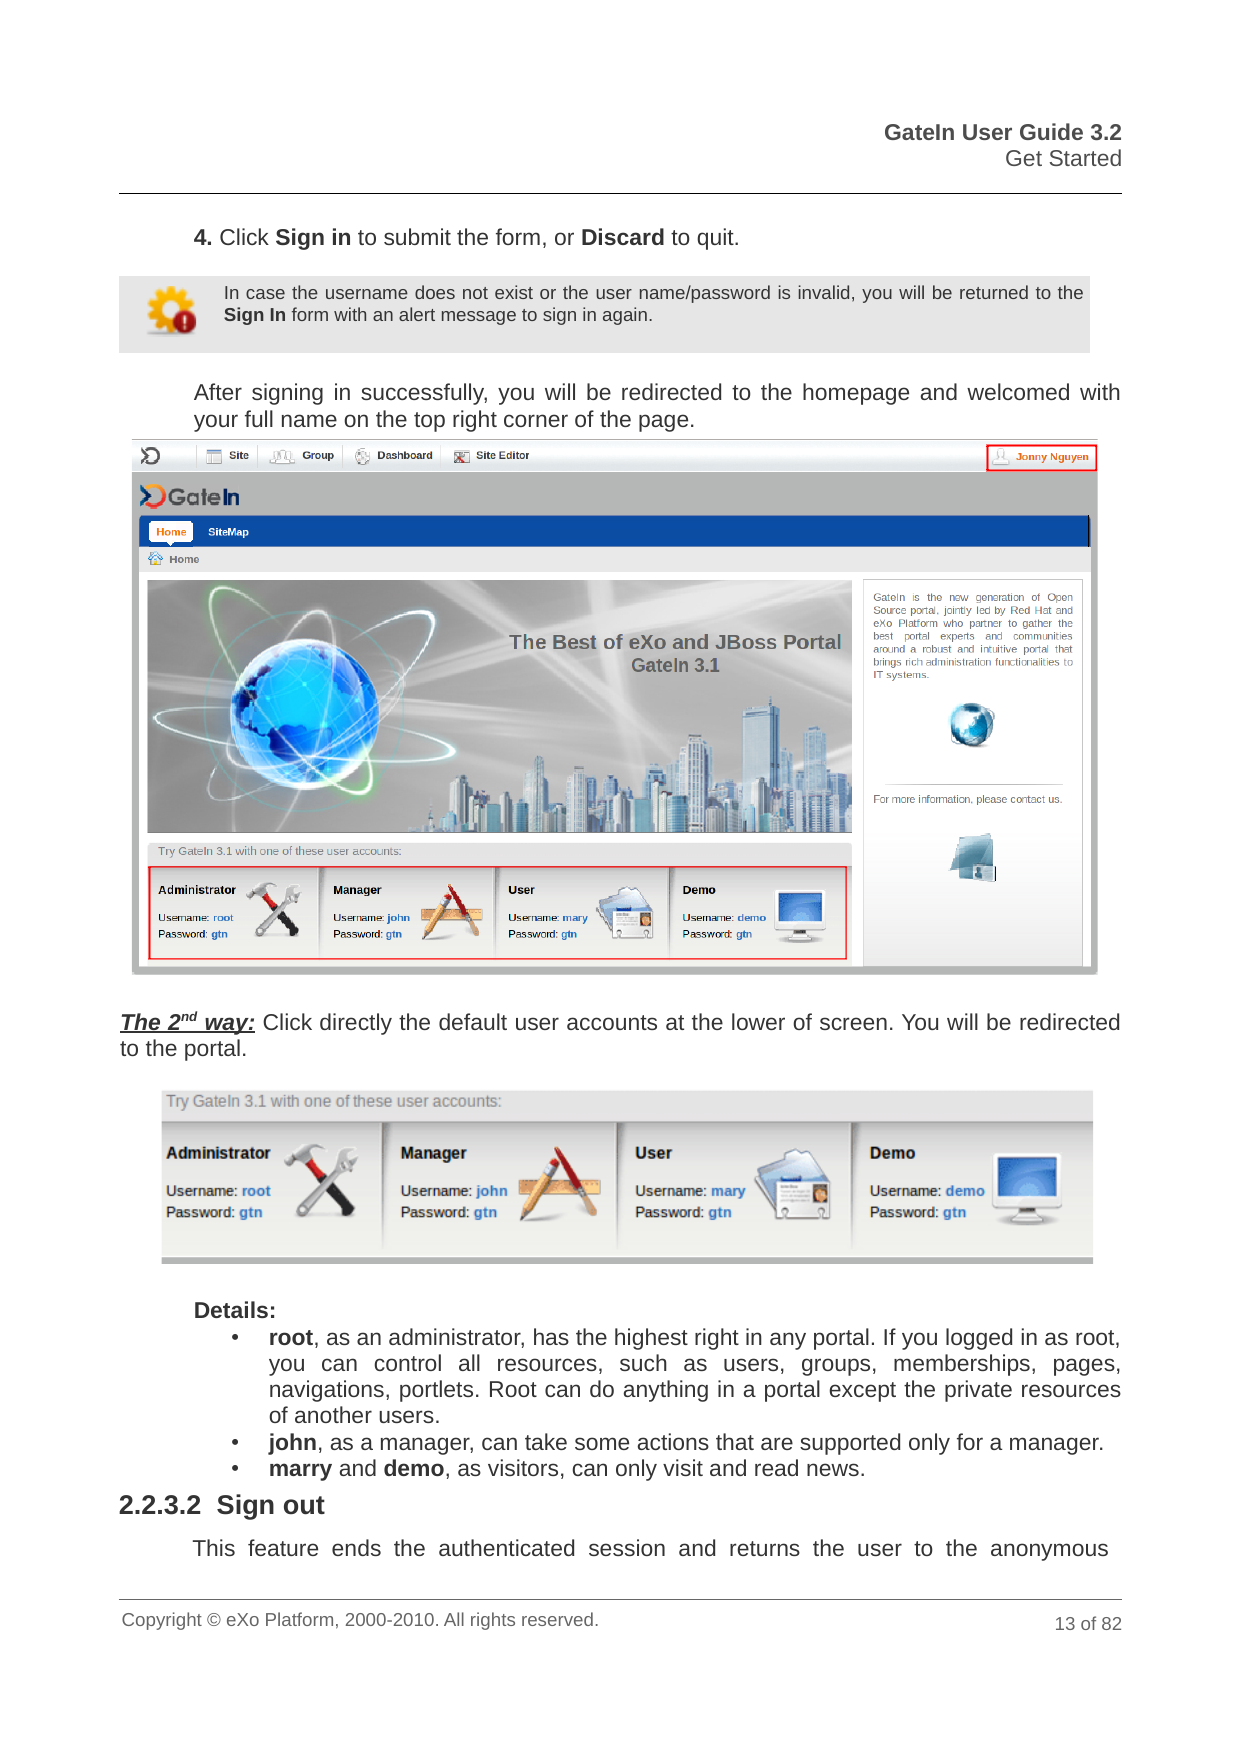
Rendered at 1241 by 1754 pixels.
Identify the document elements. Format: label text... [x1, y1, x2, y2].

picture [146, 286, 197, 337]
table_header In case the username does not exist or the user name/password is invalid, you will be returned to the Sign In form with an alert message to sign in again. [217, 276, 1090, 353]
table_header [119, 276, 217, 353]
picture [161, 1087, 1094, 1264]
list marry and demo, as visitors, can only visit and read news. [231, 1455, 1122, 1482]
picture [131, 439, 1098, 975]
list 4. Click Sign in to submit the form, or Discard to quit. [156, 223, 1122, 250]
list root, as an administrator, has the highest right in any portal. If you logged in as root, you can control all resources, such as users, groups, memberships, pages, navigations, portlets. Root can do anything in a portal except the private resources of another users. [231, 1323, 1122, 1429]
list The 2nd way: Click directly the default user accounts at the lower of screen. You will be redirected to the portal. [82, 1008, 1122, 1061]
list john, as a manager, can take some actions that are supported only for a manager. [231, 1429, 1122, 1455]
text This feature ends the authenticated session and returns the user to the anonymous [118, 1535, 1122, 1562]
list Details: [156, 1297, 1122, 1323]
subtitle Sign out [118, 1489, 1122, 1520]
list After signing in successfully, you will be redirected to the homepage and welcomed with your full name on the top right corner of the page. [156, 379, 1122, 432]
